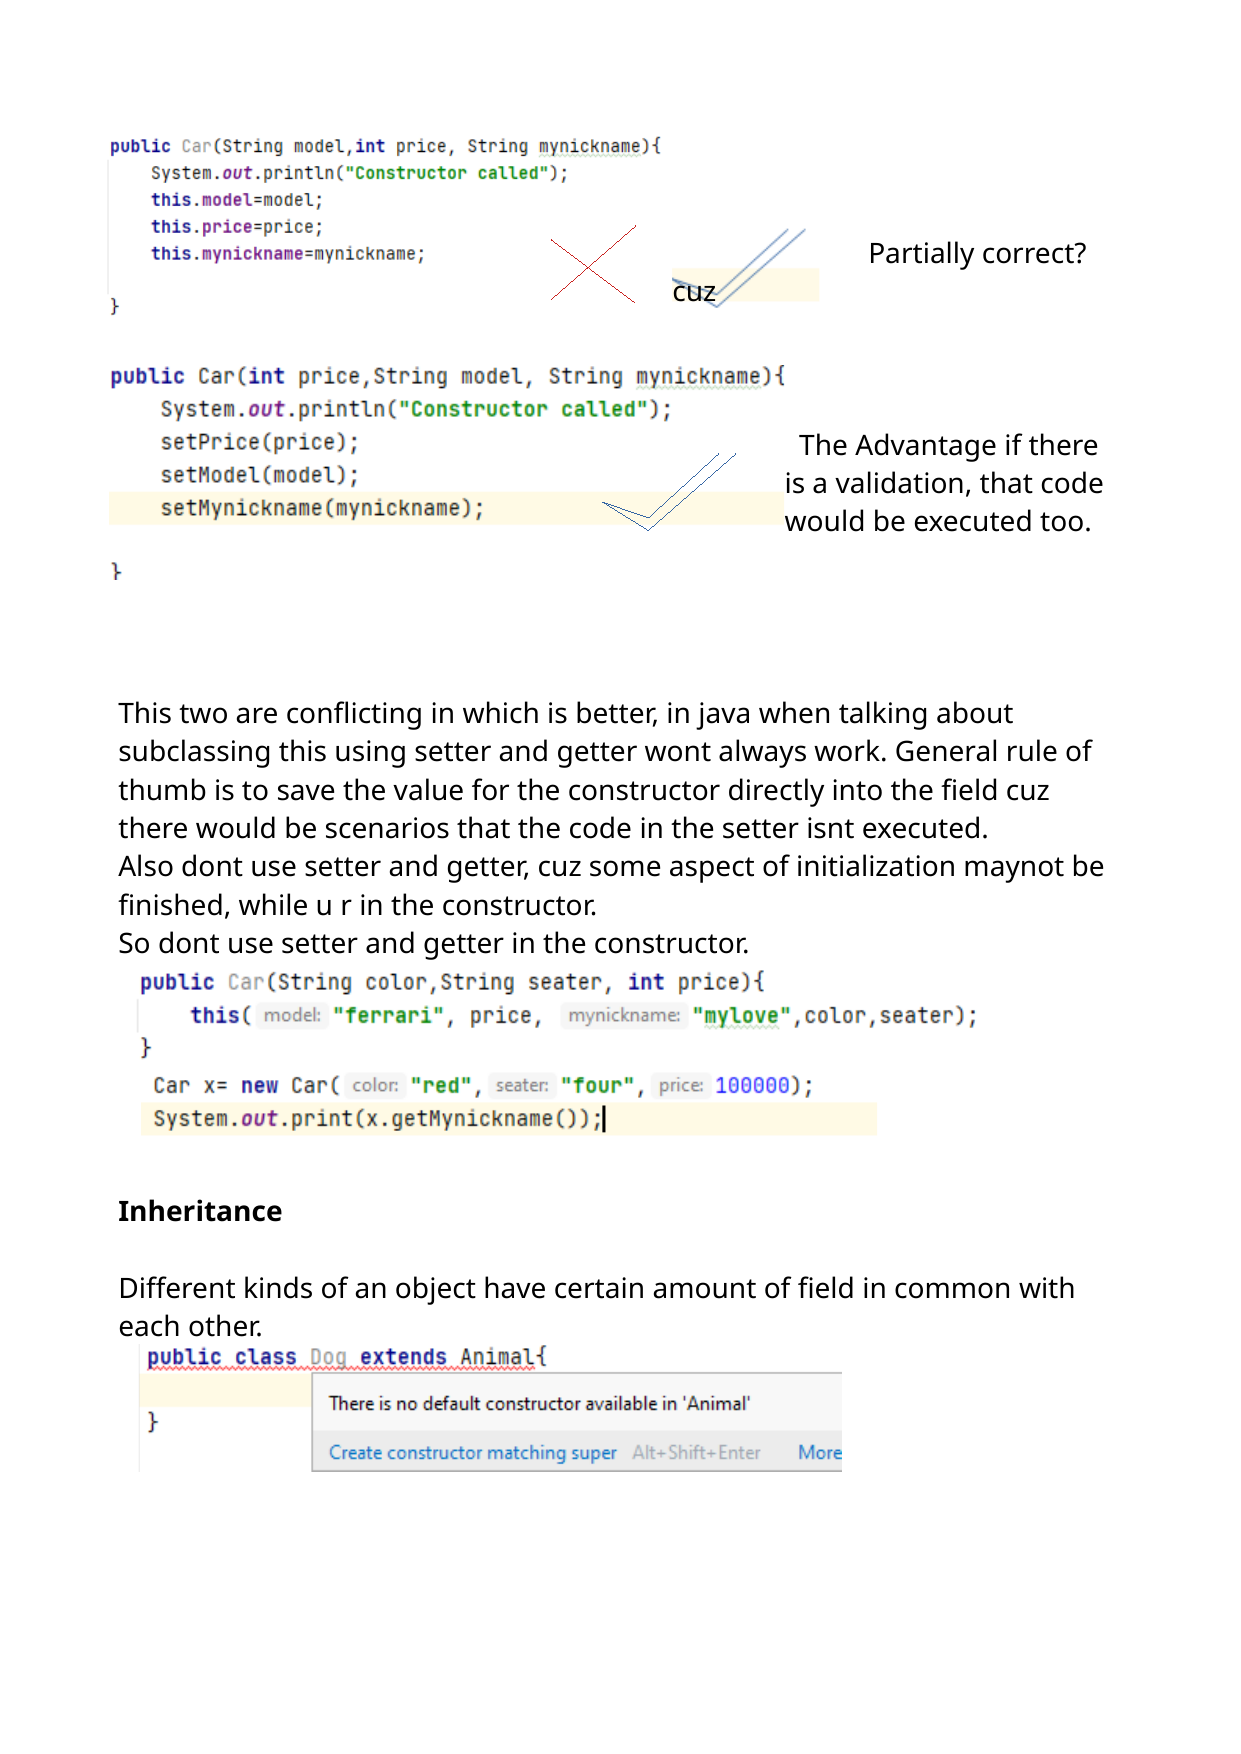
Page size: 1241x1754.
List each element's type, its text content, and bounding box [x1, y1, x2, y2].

text Inheritance [118, 1191, 1122, 1230]
text Also dont use setter and getter, cuz some aspect of initialization maynot be finished, while u r in the constructor. [118, 846, 1122, 923]
text The Advantage if there is a validation, that code would be executed too. [785, 425, 1122, 540]
text Partially correct? cuz [820, 233, 1122, 310]
picture [109, 365, 785, 580]
text So dont use setter and getter in the constructor. [118, 923, 1122, 961]
picture [141, 1068, 878, 1142]
text This two are conflicting in which is better, in java when talking about subclassing this using setter and getter wont always work. General rule of thumb is to save the value for the constructor directly into the field cuz there would be scenarios that the code in the setter isnt executed. [118, 693, 1122, 846]
picture [105, 128, 820, 325]
text Different kinds of an object have certain amount of field in common with each other. [118, 1268, 1122, 1345]
picture [138, 1344, 842, 1472]
picture [120, 967, 1014, 1063]
